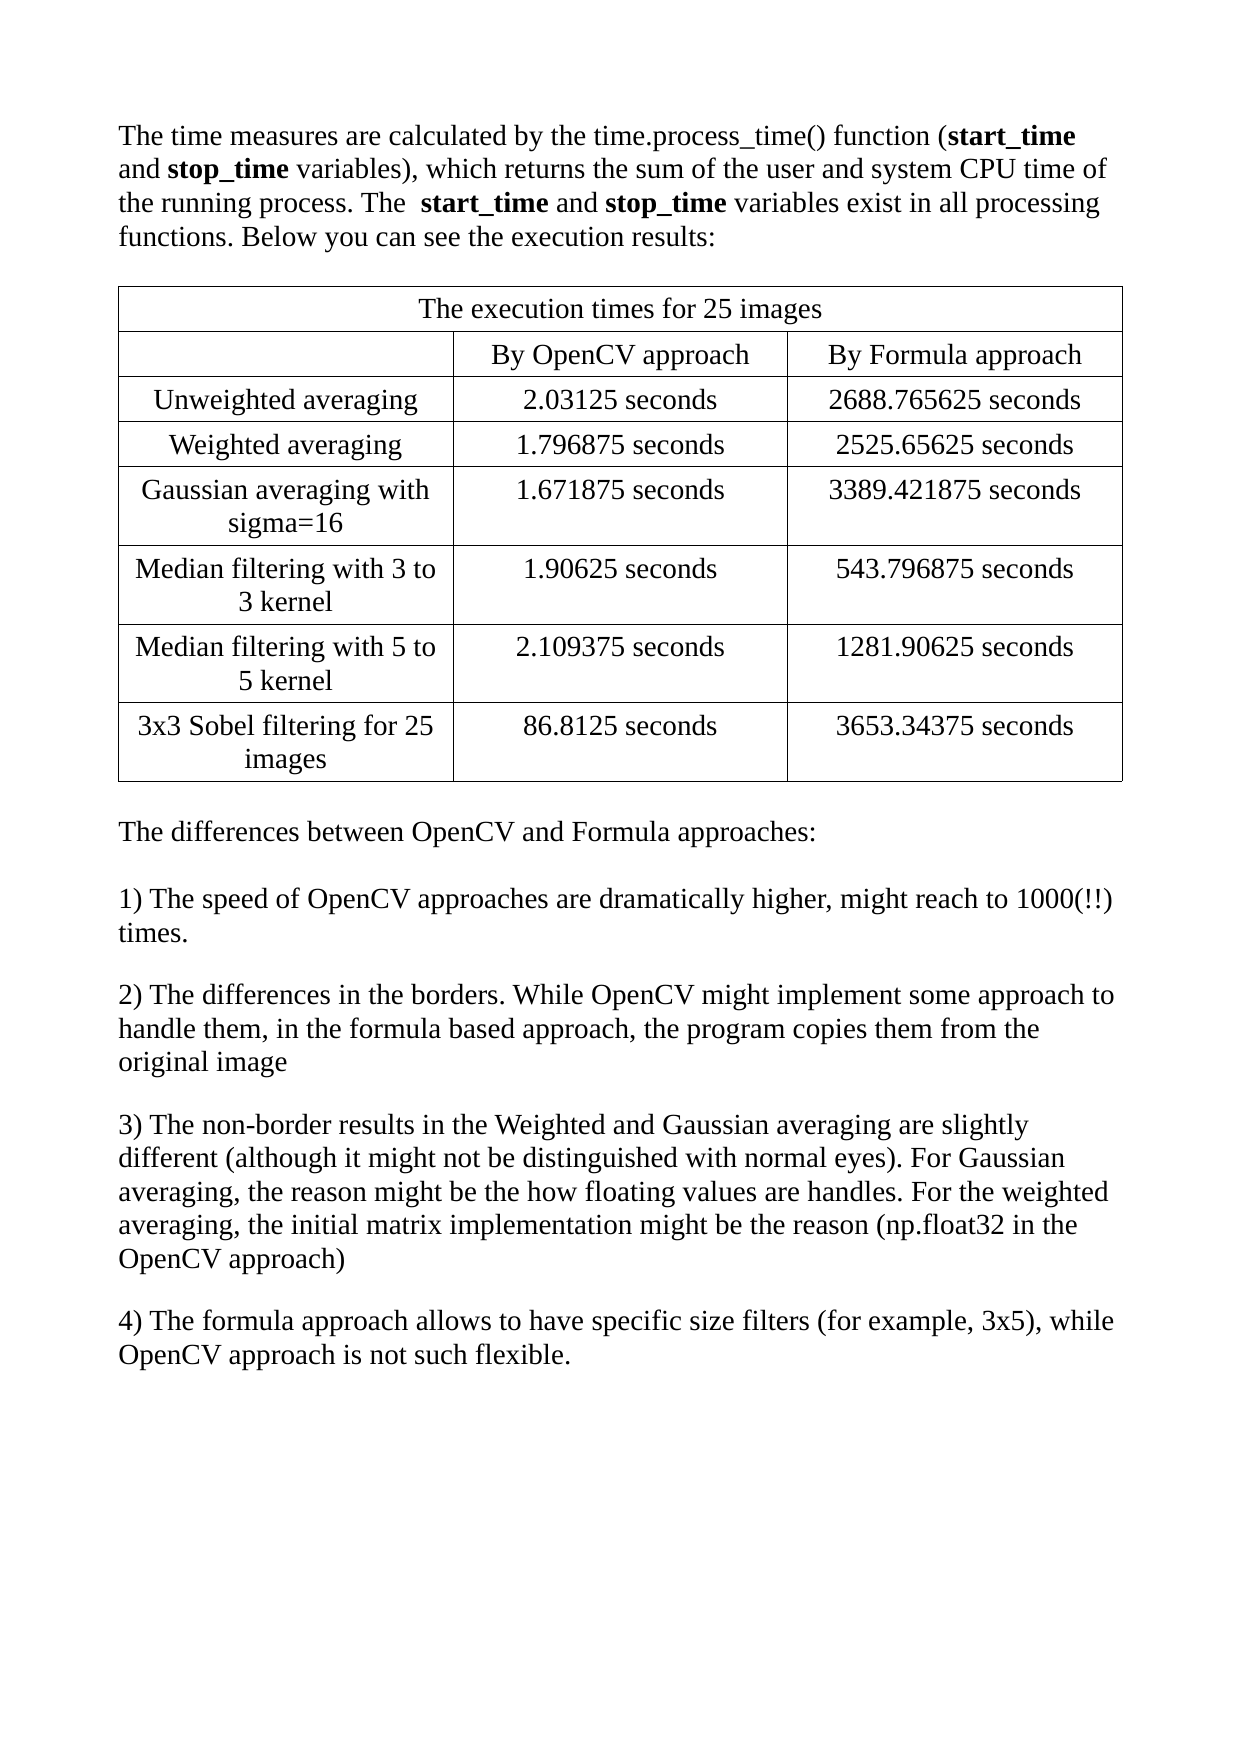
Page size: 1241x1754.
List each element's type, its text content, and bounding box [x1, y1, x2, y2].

table_cell 3389.421875 seconds [788, 467, 1122, 545]
text The time measures are calculated by the time.process_time() function (start_time and stop_time variables), which returns the sum of the user and system CPU time of the running process. The start_time and stop_time variables exist in all processing functions. Below you can see the execution results: [118, 118, 1122, 252]
table_cell 3653.34375 seconds [788, 703, 1122, 781]
table_cell 2.109375 seconds [454, 625, 787, 702]
table_cell By OpenCV approach [454, 332, 787, 376]
table_cell 3x3 Sobel filtering for 25 images [119, 703, 453, 781]
table_header The execution times for 25 images [119, 287, 1122, 331]
table_cell 86.8125 seconds [454, 703, 787, 781]
table_cell 1.796875 seconds [454, 422, 787, 466]
text 1) The speed of OpenCV approaches are dramatically higher, might reach to 1000(!!) times. [118, 882, 1122, 949]
table_cell Weighted averaging [119, 422, 453, 466]
table_cell 2.03125 seconds [454, 377, 787, 421]
text The differences between OpenCV and Formula approaches: [118, 814, 1122, 848]
text 4) The formula approach allows to have specific size filters (for example, 3x5), while OpenCV approach is not such flexible. [118, 1303, 1122, 1370]
text 2) The differences in the borders. While OpenCV might implement some approach to handle them, in the formula based approach, the program copies them from the original image [118, 977, 1122, 1078]
table_cell By Formula approach [788, 332, 1122, 376]
table_cell 543.796875 seconds [788, 546, 1122, 623]
table_cell 1.90625 seconds [454, 546, 787, 623]
table_cell Gaussian averaging with sigma=16 [119, 467, 453, 545]
table_cell Median filtering with 5 to 5 kernel [119, 625, 453, 702]
text 3) The non-border results in the Weighted and Gaussian averaging are slightly different (although it might not be distinguished with normal eyes). For Gaussian averaging, the reason might be the how floating values are handles. For the weighted averaging, the initial matrix implementation might be the reason (np.float32 in the OpenCV approach) [118, 1107, 1122, 1274]
table_cell 2525.65625 seconds [788, 422, 1122, 466]
table_cell Median filtering with 3 to 3 kernel [119, 546, 453, 623]
table_cell 1.671875 seconds [454, 467, 787, 545]
table_cell [119, 332, 453, 376]
table_cell 2688.765625 seconds [788, 377, 1122, 421]
table_cell Unweighted averaging [119, 377, 453, 421]
table_cell 1281.90625 seconds [788, 625, 1122, 702]
